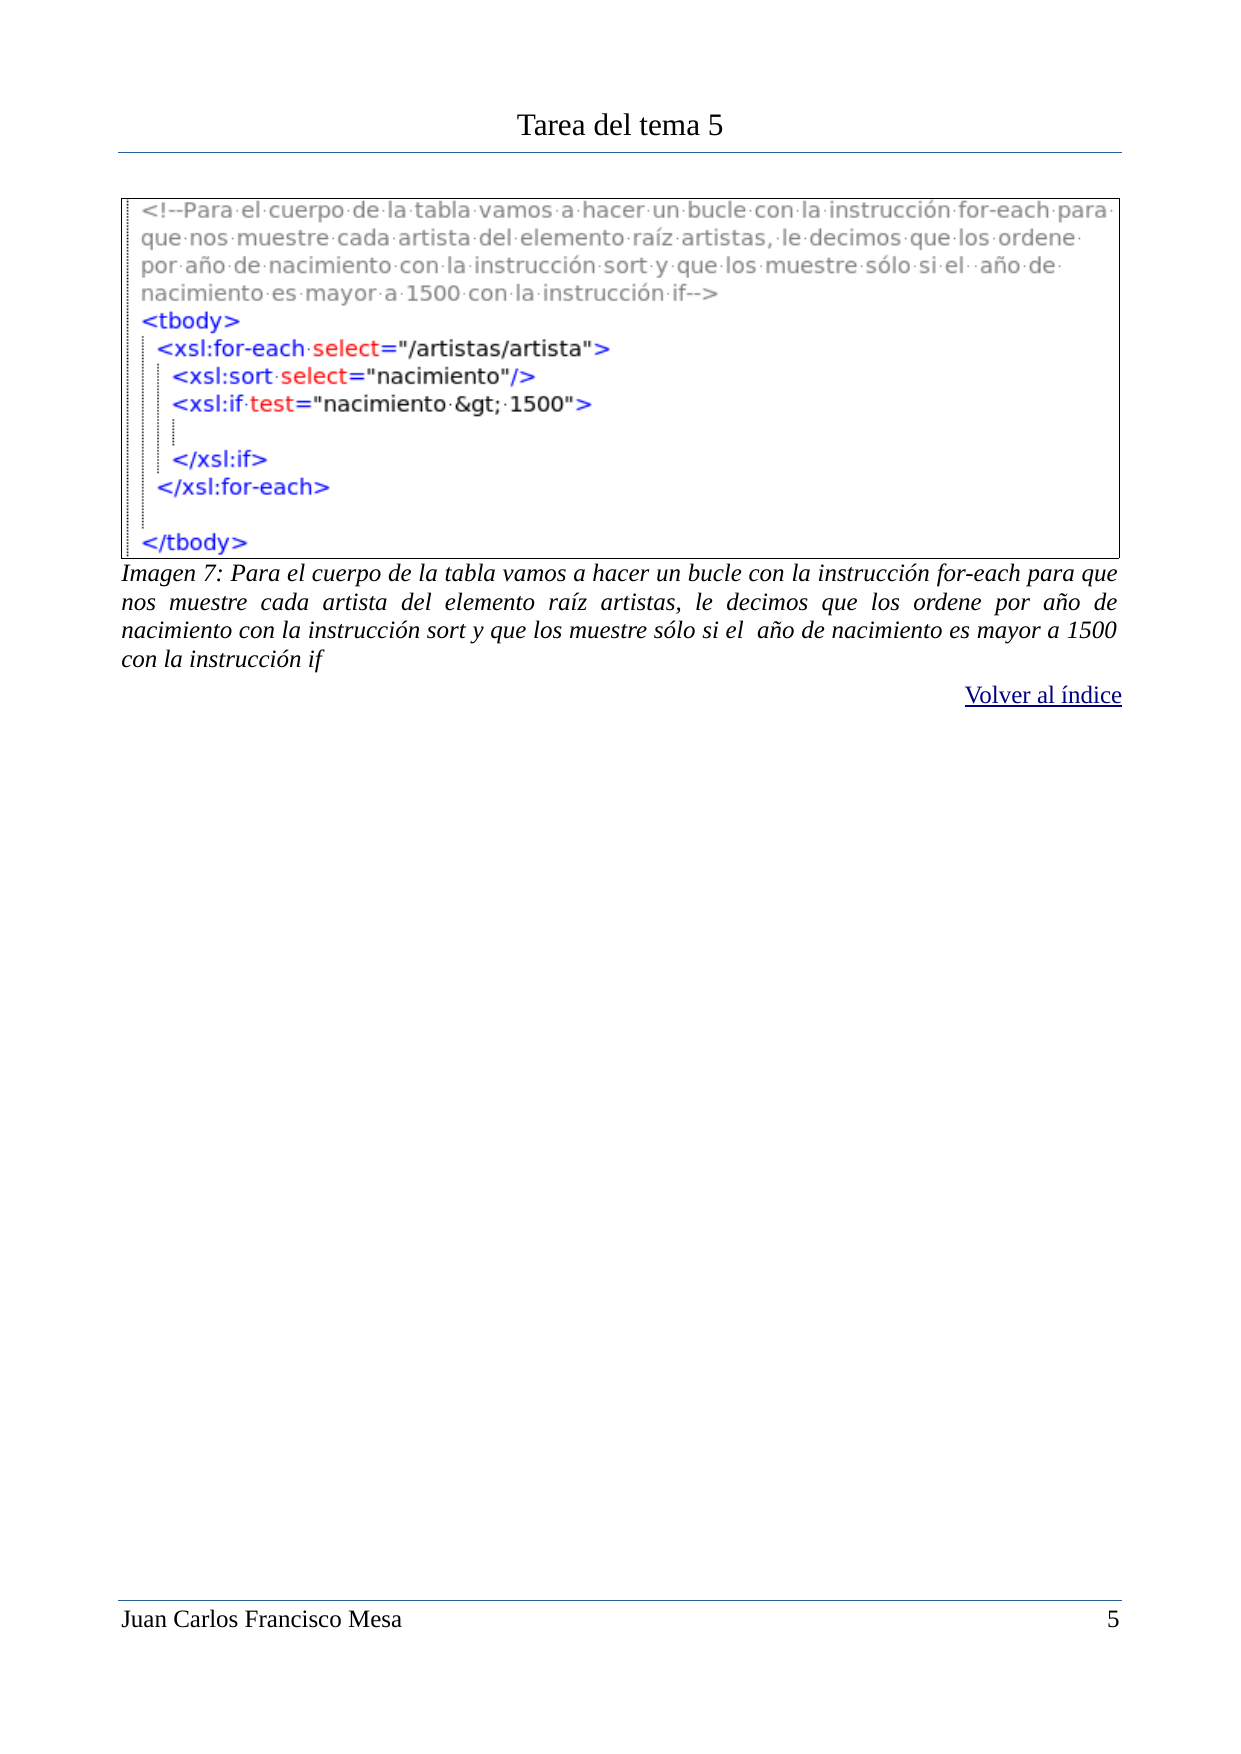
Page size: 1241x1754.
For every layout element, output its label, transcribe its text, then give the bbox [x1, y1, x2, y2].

picture [122, 199, 1119, 558]
text Volver al índice [118, 183, 1122, 709]
text Imagen 7: Para el cuerpo de la tabla vamos a hacer un bucle con la instrucción for-each para que nos muestre cada artista del elemento raíz artistas, le decimos que los ordene por año de nacimiento con la instrucción sort y que los muestre sólo si el año de nacimiento es mayor a 1500 con la instrucción if [121, 559, 1119, 673]
